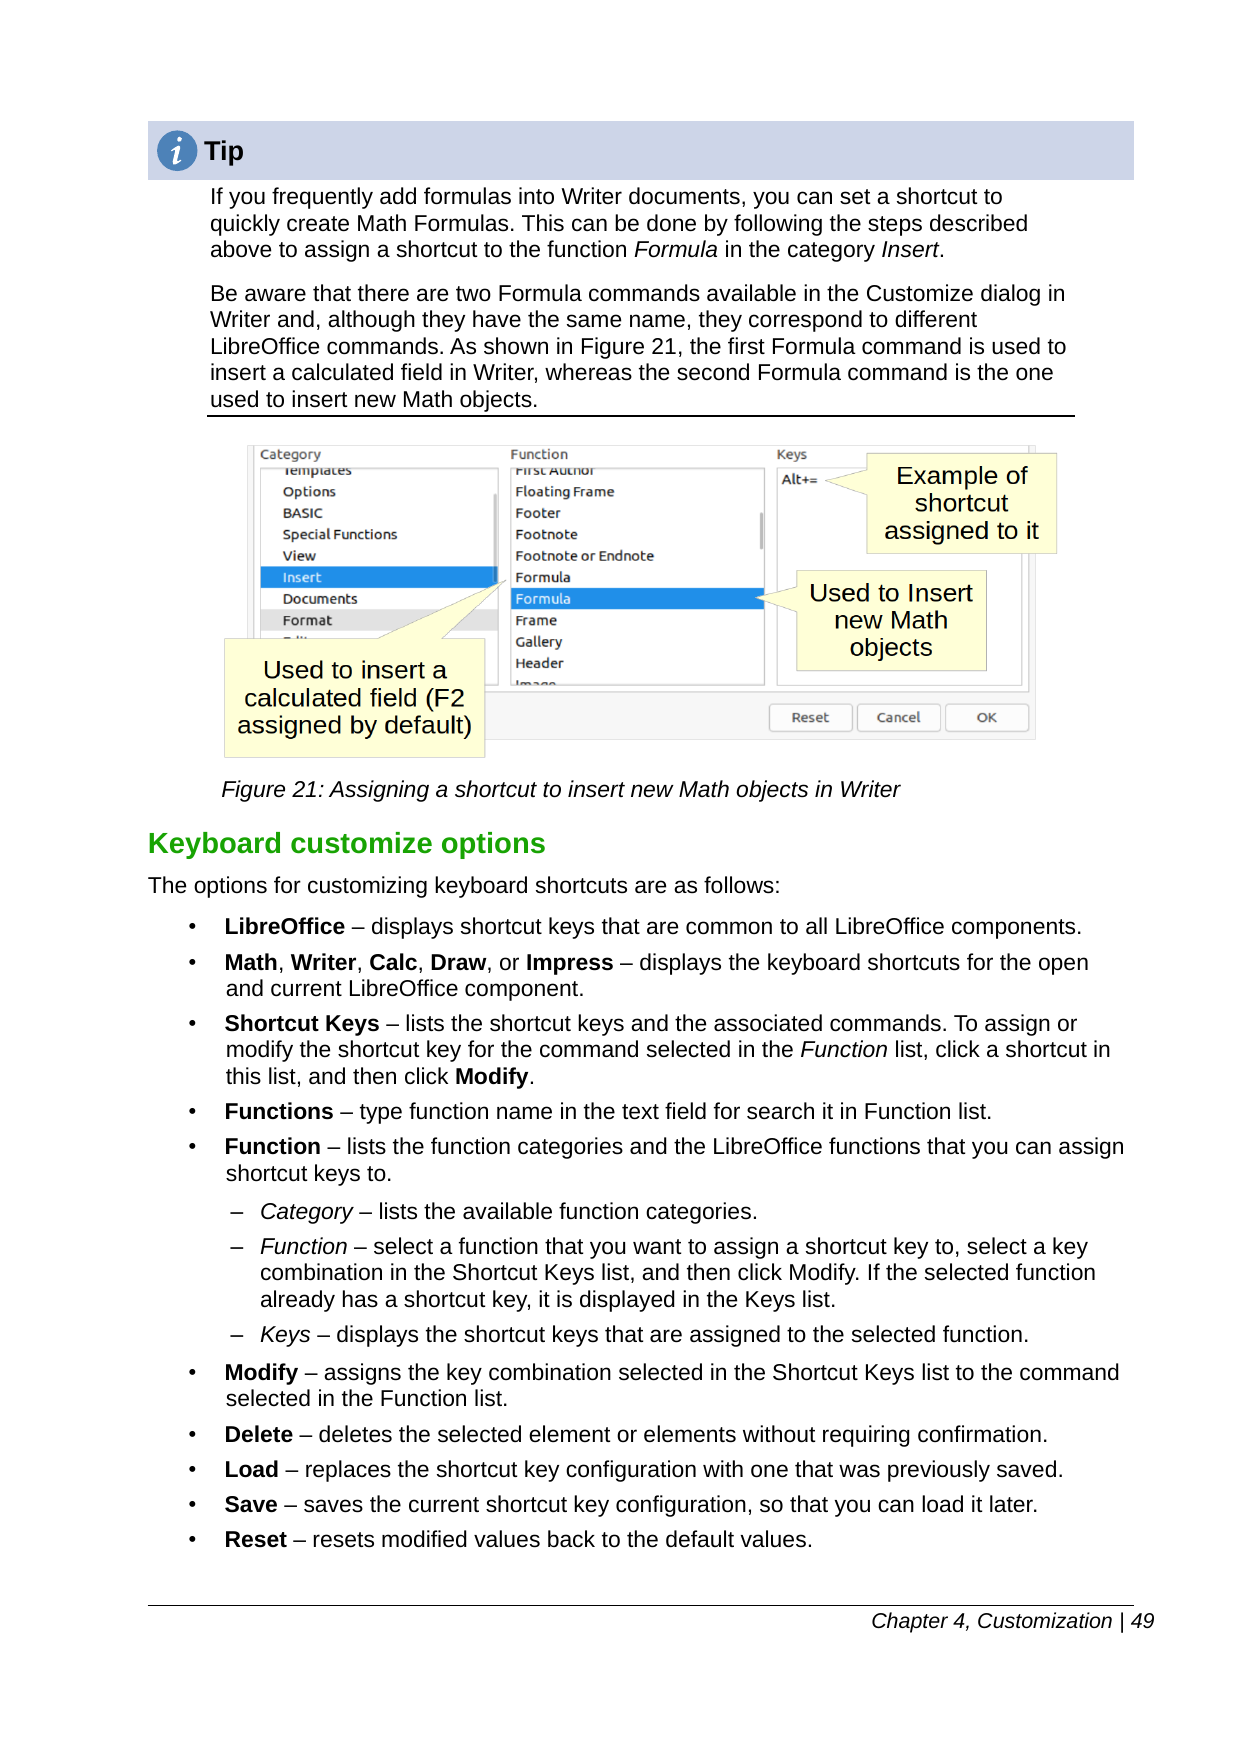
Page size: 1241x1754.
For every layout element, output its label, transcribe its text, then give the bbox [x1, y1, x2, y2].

list Load – replaces the shortcut key configuration with one that was previously saved. [185, 1453, 1134, 1482]
list Delete – deletes the selected element or elements without requiring confirmation. [185, 1418, 1134, 1447]
text Be aware that there are two Formula commands available in the Customize dialog in Writer and, although they have the same name, they correspond to different LibreOffice commands. As shown in Figure 21, the first Formula command is used to insert a calculated field in Writer, whereas the second Formula command is the one used to insert new Math objects. [207, 277, 1075, 415]
picture [221, 434, 1061, 765]
list Functions – type function name in the text field for search it in Function list. [185, 1095, 1134, 1124]
list Math, Writer, Calc, Draw, or Impress – displays the keyboard shortcuts for the open and current LibreOffice component. [185, 946, 1134, 1001]
list Save – saves the current shortcut key configuration, so that you can load it later. [185, 1488, 1134, 1517]
text If you frequently add formulas into Writer documents, you can set a shortcut to quickly create Math Formulas. This can be done by following the steps described above to assign a shortcut to the function Formula in the category Insert. [207, 180, 1075, 262]
list Modify – assigns the key combination selected in the Shortcut Keys list to the command selected in the Function list. [185, 1356, 1134, 1412]
list Category – lists the available function categories. [230, 1198, 1134, 1224]
list Shortcut Keys – lists the shortcut keys and the associated commands. To assign or modify the shortcut key for the command selected in the Function list, click a shortcut in this list, and then click Modify. [185, 1007, 1134, 1089]
text Figure 21: Assigning a shortcut to insert new Math objects in Writer [221, 776, 1061, 803]
list Reset – resets modified values back to the default values. [185, 1523, 1134, 1555]
subtitle Tip [148, 121, 1134, 180]
subtitle Keyboard customize options [148, 826, 1134, 860]
list Function – select a function that you want to assign a shortcut key to, select a key combination in the Shortcut Keys list, and then click Modify. If the selected function already has a shortcut key, it is displayed in the Keys list. [230, 1233, 1134, 1312]
list Function – lists the function categories and the LibreOffice functions that you can assign shortcut keys to. [185, 1130, 1134, 1189]
list Keys – displays the shortcut keys that are assigned to the selected function. [230, 1321, 1134, 1347]
text The options for customizing keyboard shortcuts are as follows: [148, 872, 1134, 898]
list LibreOffice – displays shortcut keys that are common to all LibreOffice components. [185, 910, 1134, 940]
